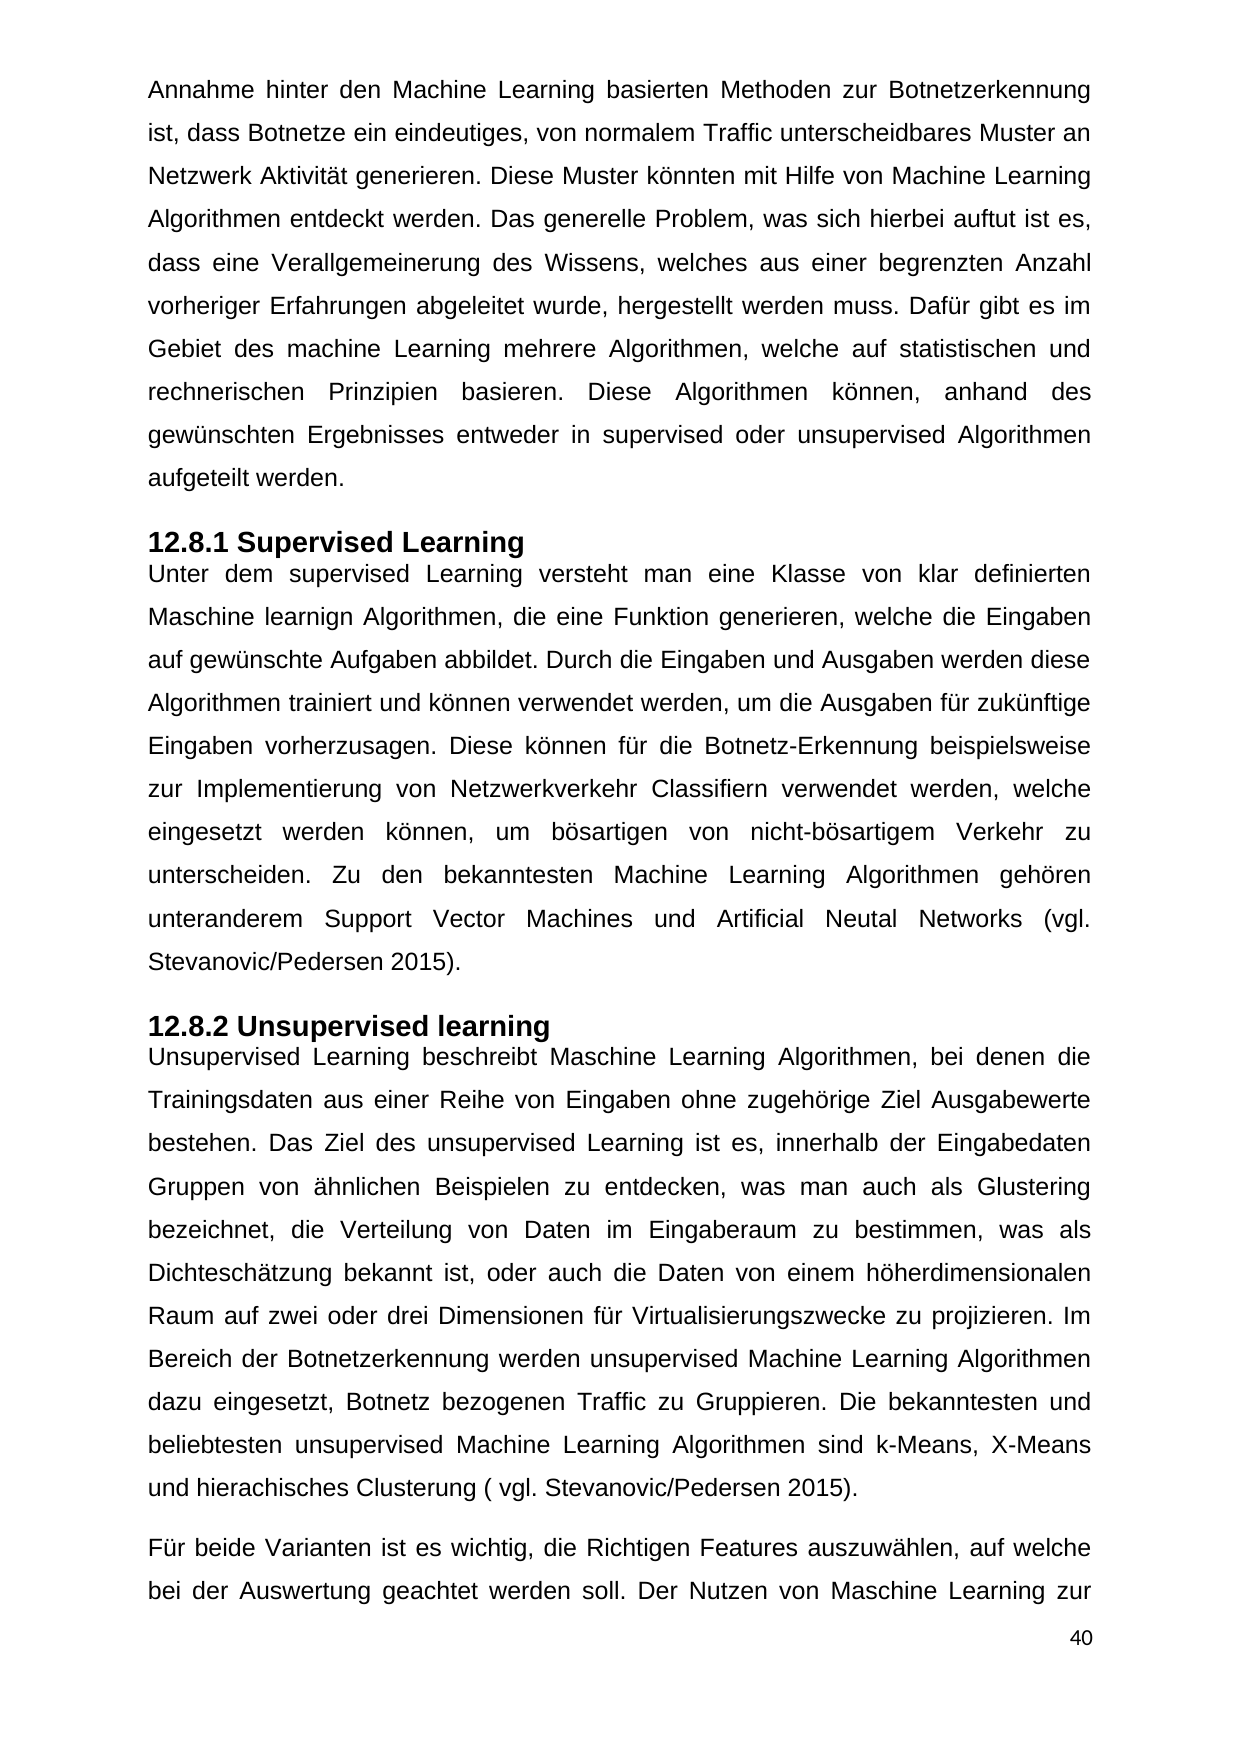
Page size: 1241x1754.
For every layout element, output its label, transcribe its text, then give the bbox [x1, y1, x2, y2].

text Unter dem supervised Learning versteht man eine Klasse von klar definierten Maschine learnign Algorithmen, die eine Funktion generieren, welche die Eingaben auf gewünschte Aufgaben abbildet. Durch die Eingaben und Ausgaben werden diese Algorithmen trainiert und können verwendet werden, um die Ausgaben für zukünftige Eingaben vorherzusagen. Diese können für die Botnetz-Erkennung beispielsweise zur Implementierung von Netzwerkverkehr Classifiern verwendet werden, welche eingesetzt werden können, um bösartigen von nicht-bösartigem Verkehr zu unterscheiden. Zu den bekanntesten Machine Learning Algorithmen gehören unteranderem Support Vector Machines und Artificial Neutal Networks (vgl. Stevanovic/Pedersen 2015). [148, 558, 1093, 975]
text Annahme hinter den Machine Learning basierten Methoden zur Botnetzerkennung ist, dass Botnetze ein eindeutiges, von normalem Traffic unterscheidbares Muster an Netzwerk Aktivität generieren. Diese Muster könnten mit Hilfe von Machine Learning Algorithmen entdeckt werden. Das generelle Problem, was sich hierbei auftut ist es, dass eine Verallgemeinerung des Wissens, welches aus einer begrenzten Anzahl vorheriger Erfahrungen abgeleitet wurde, hergestellt werden muss. Dafür gibt es im Gebiet des machine Learning mehrere Algorithmen, welche auf statistischen und rechnerischen Prinzipien basieren. Diese Algorithmen können, anhand des gewünschten Ergebnisses entweder in supervised oder unsupervised Algorithmen aufgeteilt werden. [148, 75, 1093, 492]
text Für beide Varianten ist es wichtig, die Richtigen Features auszuwählen, auf welche bei der Auswertung geachtet werden soll. Der Nutzen von Maschine Learning zur [148, 1533, 1093, 1605]
subtitle 12.8.1 Supervised Learning [148, 525, 1093, 558]
text Unsupervised Learning beschreibt Maschine Learning Algorithmen, bei denen die Trainingsdaten aus einer Reihe von Eingaben ohne zugehörige Ziel Ausgabewerte bestehen. Das Ziel des unsupervised Learning ist es, innerhalb der Eingabedaten Gruppen von ähnlichen Beispielen zu entdecken, was man auch als Glustering bezeichnet, die Verteilung von Daten im Eingaberaum zu bestimmen, was als Dichteschätzung bekannt ist, oder auch die Daten von einem höherdimensionalen Raum auf zwei oder drei Dimensionen für Virtualisierungszwecke zu projizieren. Im Bereich der Botnetzerkennung werden unsupervised Machine Learning Algorithmen dazu eingesetzt, Botnetz bezogenen Traffic zu Gruppieren. Die bekanntesten und beliebtesten unsupervised Machine Learning Algorithmen sind k-Means, X-Means und hierachisches Clusterung ( vgl. Stevanovic/Pedersen 2015). [148, 1042, 1093, 1502]
subtitle 12.8.2 Unsupervised learning [148, 1008, 1093, 1042]
